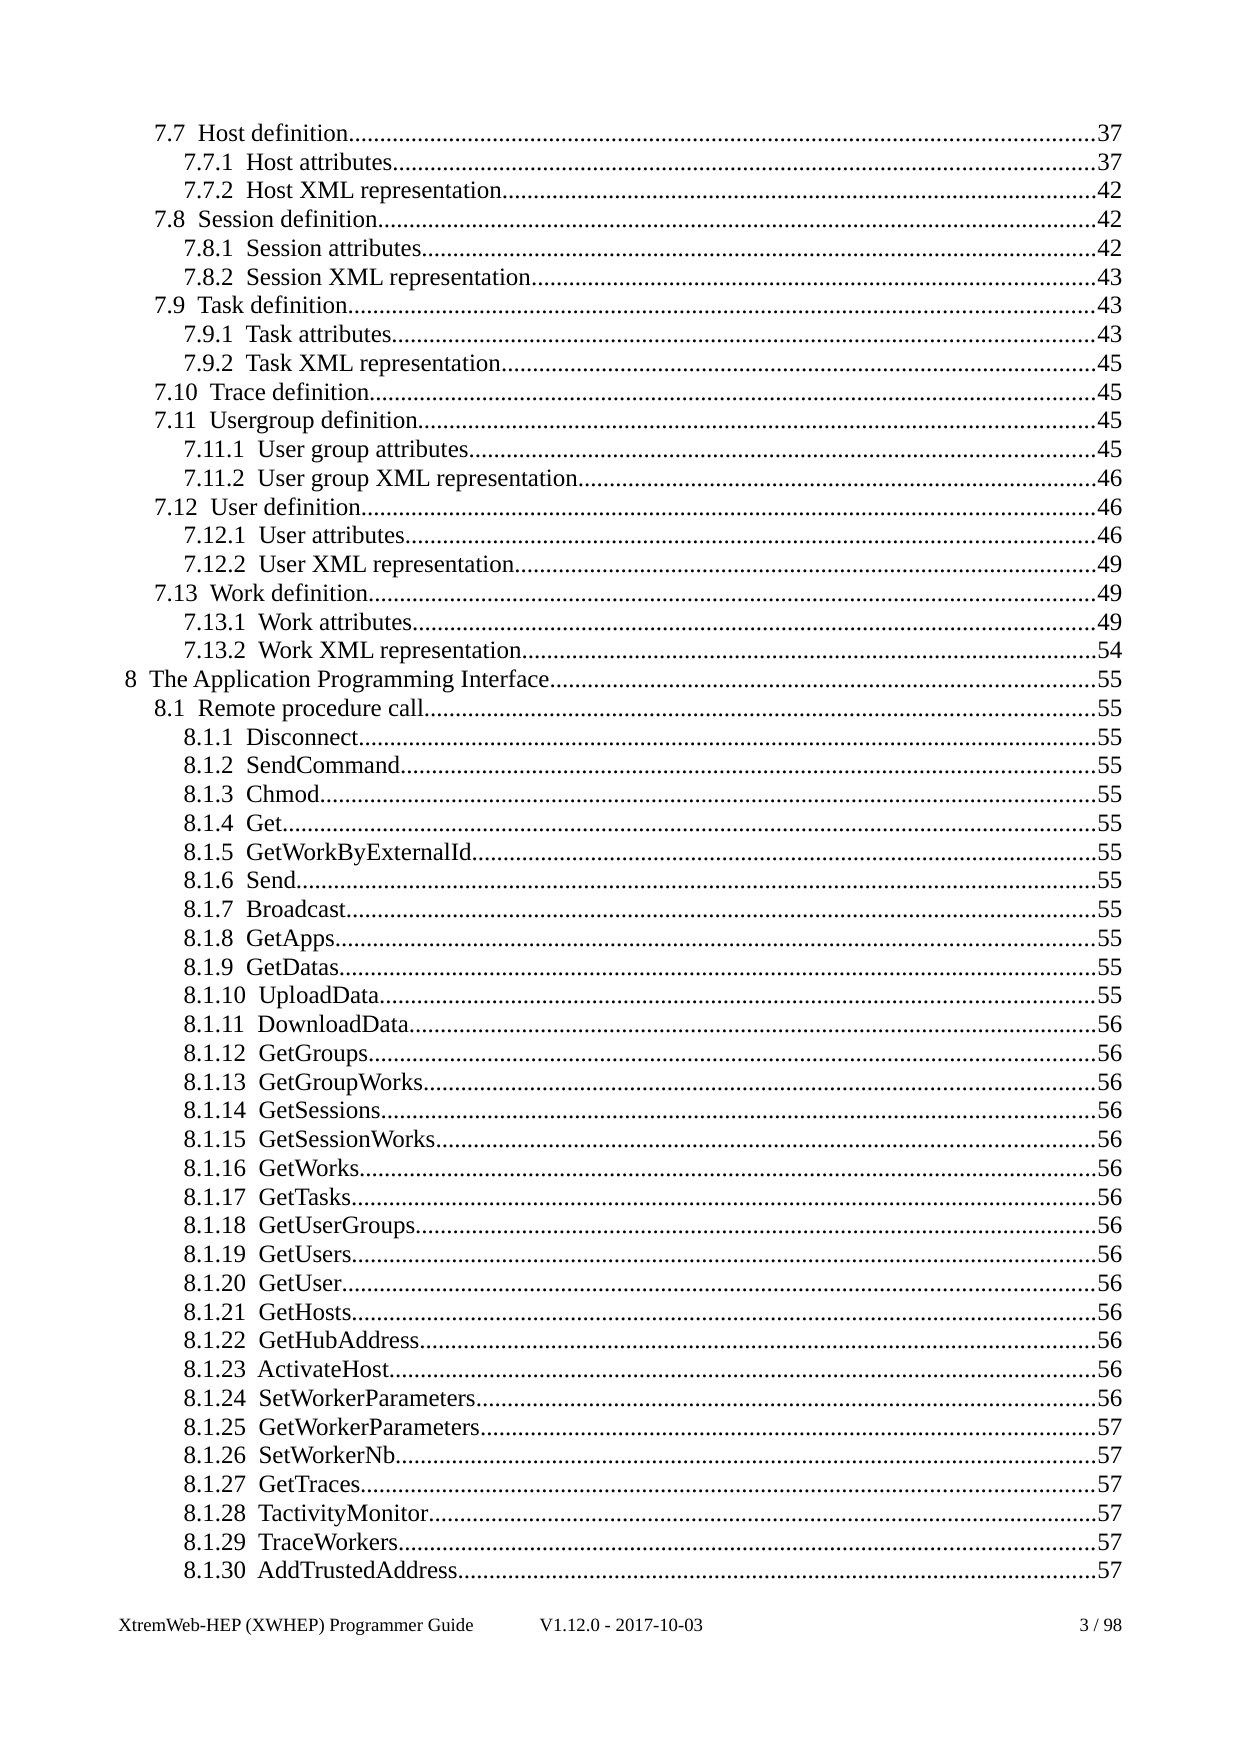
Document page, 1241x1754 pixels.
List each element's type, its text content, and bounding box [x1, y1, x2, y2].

text 7.12.2 User XML representation 49 [177, 549, 1122, 578]
text 8.1.26 SetWorkerNb 57 [177, 1441, 1122, 1469]
text 7.13.1 Work attributes 49 [177, 607, 1122, 636]
text 8.1.16 GetWorks 56 [177, 1153, 1122, 1182]
text 7.8.2 Session XML representation 43 [177, 262, 1122, 291]
text 8.1.21 GetHosts 56 [177, 1297, 1122, 1326]
text 8.1.29 TraceWorkers 57 [177, 1527, 1122, 1556]
text 8.1.18 GetUserGroups 56 [177, 1211, 1122, 1239]
text 8.1.30 AddTrustedAddress 57 [177, 1556, 1122, 1584]
text 8.1.20 GetUser 56 [177, 1268, 1122, 1297]
text 8.1.1 Disconnect 55 [177, 722, 1122, 751]
text 7.9.1 Task attributes 43 [177, 319, 1122, 348]
text 8.1.23 ActivateHost 56 [177, 1354, 1122, 1383]
text 7.13.2 Work XML representation 54 [177, 636, 1122, 664]
text 8.1.28 TactivityMonitor 57 [177, 1498, 1122, 1527]
text 7.9 Task definition 43 [148, 291, 1122, 319]
text 7.11 Usergroup definition 45 [148, 406, 1122, 434]
text 8.1.5 GetWorkByExternalId 55 [177, 837, 1122, 866]
text 8.1.12 GetGroups 56 [177, 1038, 1122, 1067]
text 7.7.2 Host XML representation 42 [177, 176, 1122, 204]
text 8.1.10 UploadData 55 [177, 981, 1122, 1009]
text 8.1.2 SendCommand 55 [177, 751, 1122, 779]
text 7.12.1 User attributes 46 [177, 521, 1122, 549]
text 7.9.2 Task XML representation 45 [177, 348, 1122, 377]
text 8.1.19 GetUsers 56 [177, 1239, 1122, 1268]
text 8.1.3 Chmod 55 [177, 779, 1122, 808]
text 8.1.6 Send 55 [177, 866, 1122, 894]
text 8.1.27 GetTraces 57 [177, 1469, 1122, 1498]
text 8 The Application Programming Interface 55 [118, 664, 1122, 693]
text 8.1.8 GetApps 55 [177, 923, 1122, 952]
text 8.1.25 GetWorkerParameters 57 [177, 1412, 1122, 1441]
text 8.1.7 Broadcast 55 [177, 894, 1122, 923]
text 8.1.11 DownloadData 56 [177, 1009, 1122, 1038]
text 8.1.24 SetWorkerParameters 56 [177, 1383, 1122, 1412]
text 8.1.9 GetDatas 55 [177, 952, 1122, 981]
text 7.7 Host definition 37 [148, 118, 1122, 147]
text 8.1.17 GetTasks 56 [177, 1182, 1122, 1211]
text 8.1.4 Get 55 [177, 808, 1122, 837]
text 7.7.1 Host attributes 37 [177, 147, 1122, 176]
text 7.11.2 User group XML representation 46 [177, 463, 1122, 492]
text 8.1.22 GetHubAddress 56 [177, 1326, 1122, 1354]
text 7.13 Work definition 49 [148, 578, 1122, 607]
text 8.1.14 GetSessions 56 [177, 1096, 1122, 1124]
text 8.1 Remote procedure call 55 [148, 693, 1122, 722]
text 7.8 Session definition 42 [148, 204, 1122, 233]
text 7.8.1 Session attributes 42 [177, 233, 1122, 262]
text 7.11.1 User group attributes 45 [177, 434, 1122, 463]
text 7.10 Trace definition 45 [148, 377, 1122, 406]
text 7.12 User definition 46 [148, 492, 1122, 521]
text 8.1.13 GetGroupWorks 56 [177, 1067, 1122, 1096]
text 8.1.15 GetSessionWorks 56 [177, 1124, 1122, 1153]
